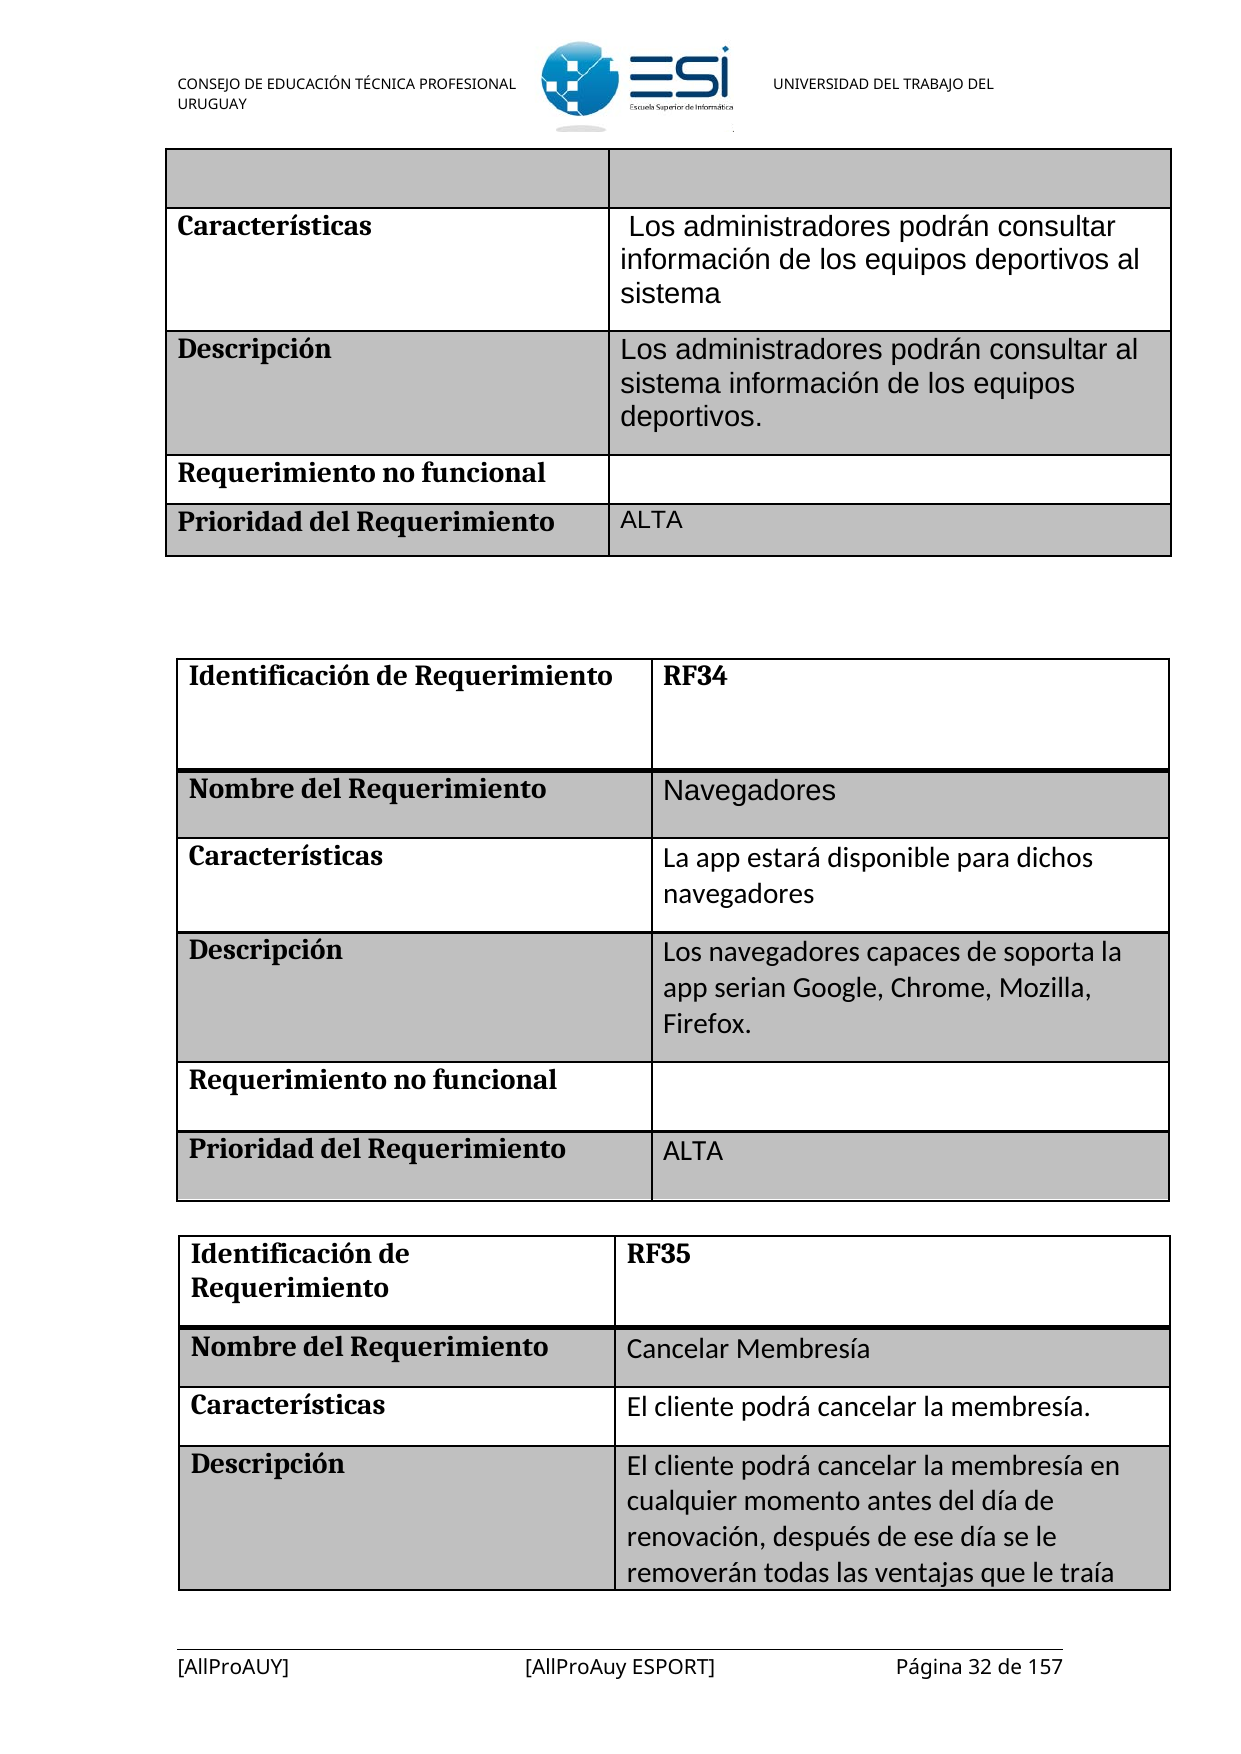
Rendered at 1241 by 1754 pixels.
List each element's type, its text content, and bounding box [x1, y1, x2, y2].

table_cell Los administradores podrán consultar al sistema información de los equipos deportivos. [610, 332, 1170, 454]
table_cell Características [178, 839, 651, 931]
table_cell El cliente podrá cancelar la membresía en cualquier momento antes del día de renovación, después de ese día se le removerán todas las ventajas que le traía [616, 1447, 1169, 1589]
table_cell [610, 456, 1170, 503]
table_cell Los navegadores capaces de soporta la app serian Google, Chrome, Mozilla, Firefox. [653, 934, 1168, 1061]
table_cell Los administradores podrán consultar información de los equipos deportivos al sistema [610, 209, 1170, 330]
table_header RF35 [616, 1237, 1169, 1325]
table_cell Requerimiento no funcional [167, 456, 608, 503]
table_cell Nombre del Requerimiento [180, 1330, 614, 1386]
table_cell [167, 150, 608, 207]
table_header Identificación de Requerimiento [178, 660, 651, 768]
table_header RF34 [653, 660, 1168, 768]
table_cell Descripción [167, 332, 608, 454]
picture [534, 39, 734, 132]
table_cell Requerimiento no funcional [178, 1063, 651, 1130]
table_cell Cancelar Membresía [616, 1330, 1169, 1386]
table_cell Características [180, 1388, 614, 1445]
table_cell ALTA [653, 1133, 1168, 1199]
table_cell La app estará disponible para dichos navegadores [653, 839, 1168, 931]
table_header Identificación de Requerimiento [180, 1237, 614, 1325]
table_cell Nombre del Requerimiento [178, 773, 651, 837]
table_cell ALTA [610, 505, 1170, 555]
table_cell Prioridad del Requerimiento [178, 1133, 651, 1199]
table_cell [610, 150, 1170, 207]
table_cell Características [167, 209, 608, 330]
table_cell El cliente podrá cancelar la membresía. [616, 1388, 1169, 1445]
table_cell Descripción [180, 1447, 614, 1589]
table_cell Prioridad del Requerimiento [167, 505, 608, 555]
table_cell Navegadores [653, 773, 1168, 837]
table_cell [653, 1063, 1168, 1130]
table_cell Descripción [178, 934, 651, 1061]
